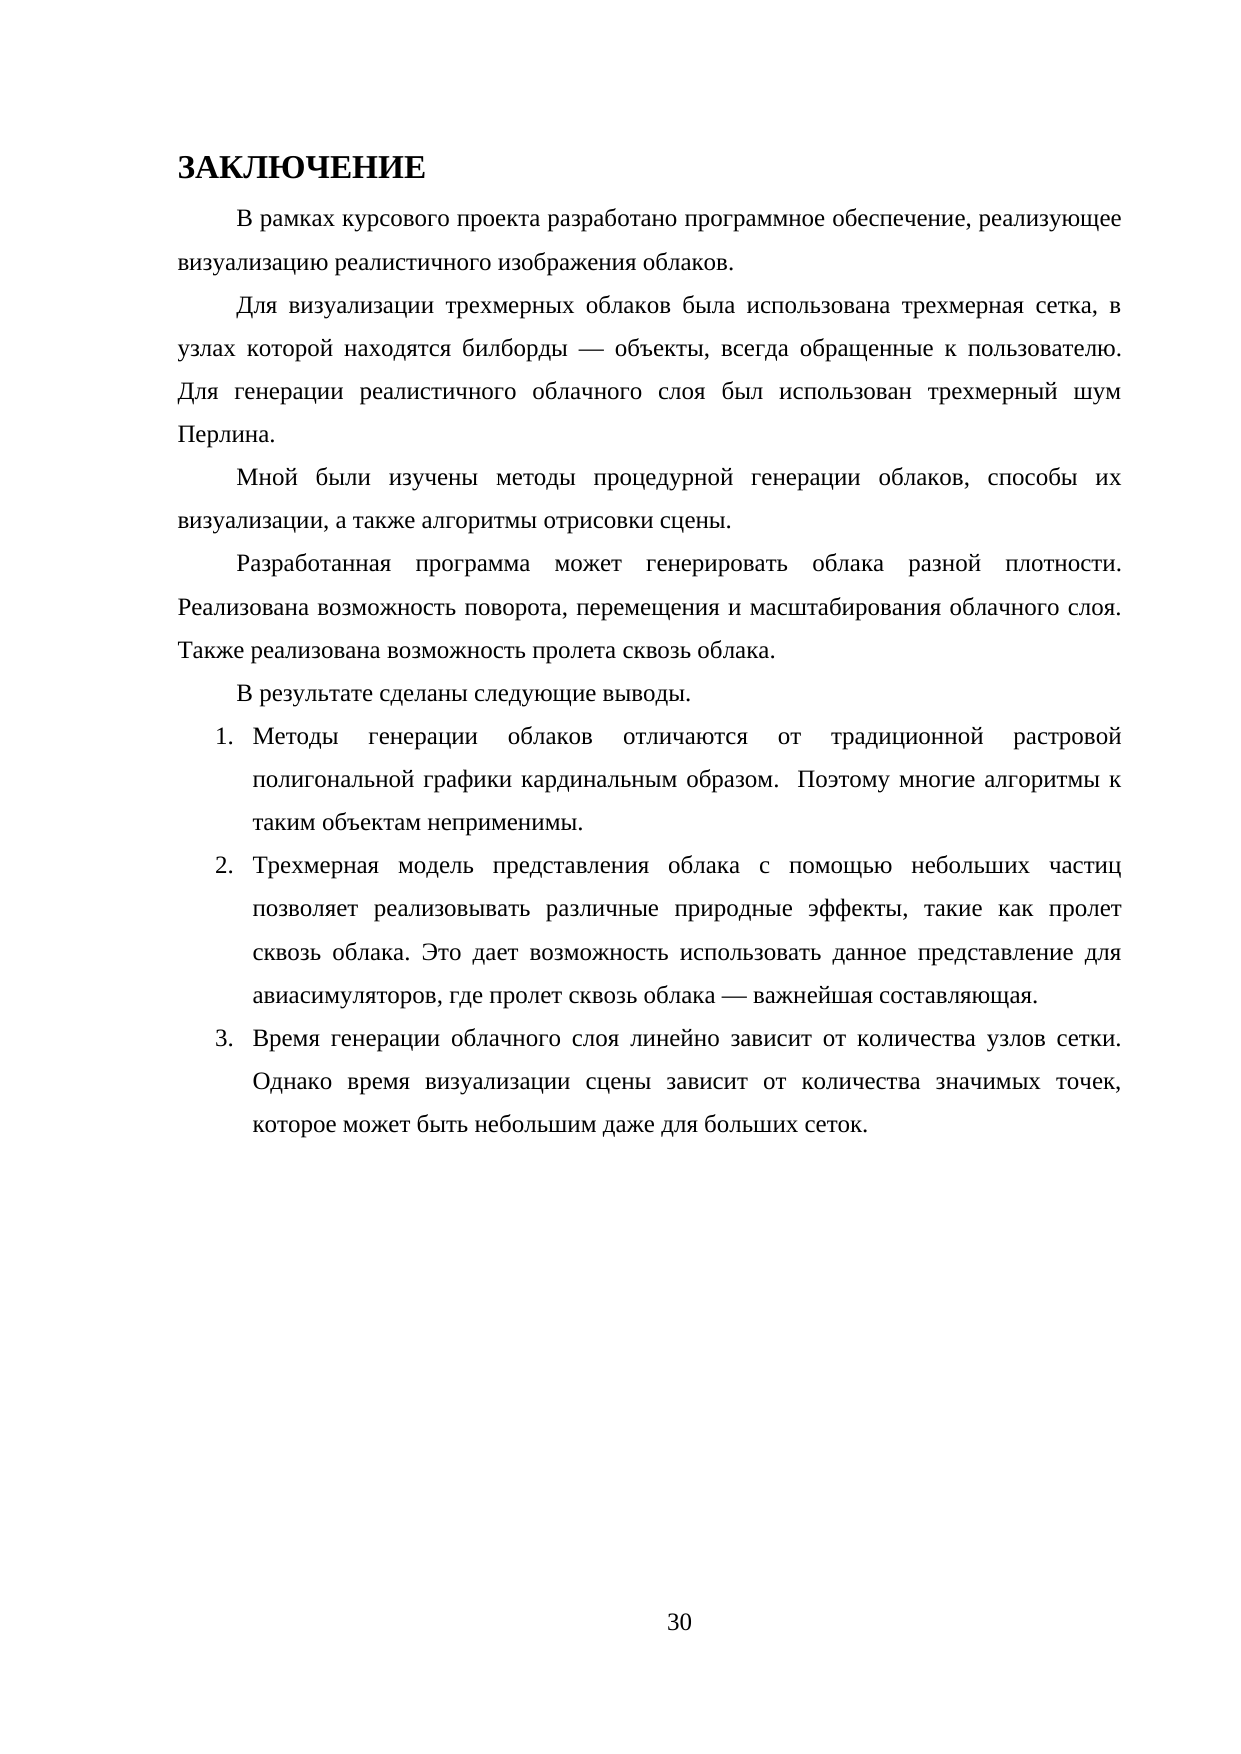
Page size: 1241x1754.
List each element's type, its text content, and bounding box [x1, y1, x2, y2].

list Методы генерации облаков отличаются от традиционной растровой полигональной графики кардинальным образом. Поэтому многие алгоритмы к таким объектам неприменимы. [215, 721, 1122, 836]
text Для визуализации трехмерных облаков была использована трехмерная сетка, в узлах которой находятся билборды — объекты, всегда обращенные к пользователю. Для генерации реалистичного облачного слоя был использован трехмерный шум Перлина. [177, 290, 1122, 448]
text Мной были изучены методы процедурной генерации облаков, способы их визуализации, а также алгоритмы отрисовки сцены. [177, 462, 1122, 534]
list Трехмерная модель представления облака с помощью небольших частиц позволяет реализовывать различные природные эффекты, такие как пролет сквозь облака. Это дает возможность использовать данное представление для авиасимуляторов, где пролет сквозь облака — важнейшая составляющая. [215, 850, 1122, 1008]
list Время генерации облачного слоя линейно зависит от количества узлов сетки. Однако время визуализации сцены зависит от количества значимых точек, которое может быть небольшим даже для больших сеток. [215, 1023, 1122, 1138]
text Разработанная программа может генерировать облака разной плотности. Реализована возможность поворота, перемещения и масштабирования облачного слоя. Также реализована возможность пролета сквозь облака. [177, 548, 1122, 663]
text В результате сделаны следующие выводы. [177, 678, 1122, 707]
text В рамках курсового проекта разработано программное обеспечение, реализующее визуализацию реалистичного изображения облаков. [177, 203, 1122, 275]
subtitle ЗАКЛЮЧЕНИЕ [177, 147, 1122, 185]
